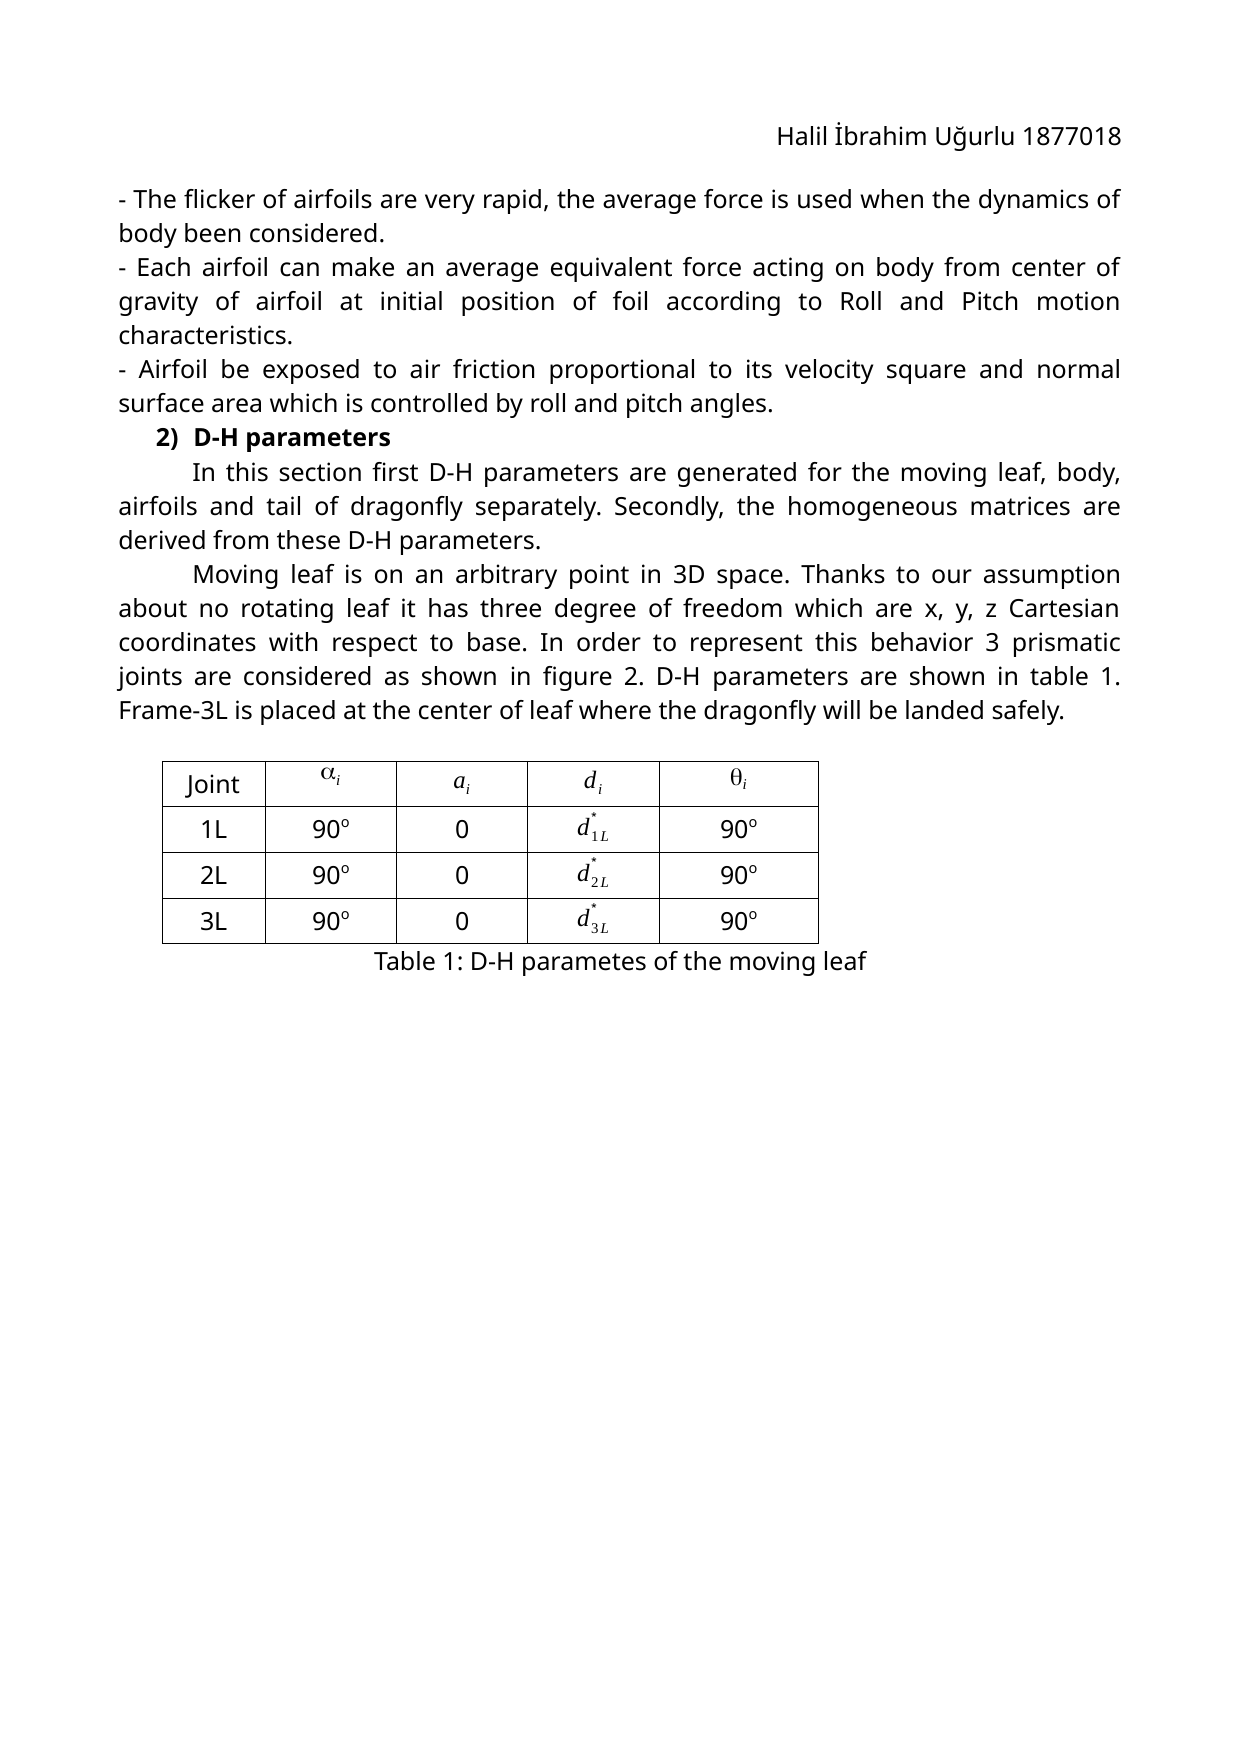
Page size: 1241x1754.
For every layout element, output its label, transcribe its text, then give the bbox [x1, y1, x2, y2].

table_cell 0 [397, 899, 527, 943]
text - Each airfoil can make an average equivalent force acting on body from center of gravity of airfoil at initial position of foil according to Roll and Pitch motion characteristics. [118, 250, 1122, 352]
table_cell [528, 807, 659, 852]
table_cell 0 [397, 853, 527, 898]
table_cell 90o [660, 899, 818, 943]
table_cell 1L [163, 807, 265, 852]
text - The flicker of airfoils are very rapid, the average force is used when the dynamics of body been considered. [118, 182, 1122, 250]
table_cell 90o [266, 807, 396, 852]
table_cell [528, 899, 659, 943]
text Table 1: D-H parametes of the moving leaf [118, 943, 1122, 977]
text - Airfoil be exposed to air friction proportional to its velocity square and normal surface area which is controlled by roll and pitch angles. [118, 352, 1122, 420]
table_cell 90o [660, 807, 818, 852]
table_cell [528, 853, 659, 898]
text In this section first D-H parameters are generated for the moving leaf, body, airfoils and tail of dragonfly separately. Secondly, the homogeneous matrices are derived from these D-H parameters. [118, 454, 1122, 556]
list D-H parameters [156, 420, 1122, 454]
table_header [660, 762, 818, 806]
table_cell 90o [266, 853, 396, 898]
table_header [266, 762, 396, 806]
table_cell 0 [397, 807, 527, 852]
table_header Joint [163, 762, 265, 806]
table_header [528, 762, 659, 806]
table_cell 3L [163, 899, 265, 943]
table_cell 2L [163, 853, 265, 898]
table_header [397, 762, 527, 806]
table_cell 90o [660, 853, 818, 898]
table_cell 90o [266, 899, 396, 943]
text Moving leaf is on an arbitrary point in 3D space. Thanks to our assumption about no rotating leaf it has three degree of freedom which are x, y, z Cartesian coordinates with respect to base. In order to represent this behavior 3 prismatic joints are considered as shown in figure 2. D-H parameters are shown in table 1. Frame-3L is placed at the center of leaf where the dragonfly will be landed safely. [118, 556, 1122, 727]
